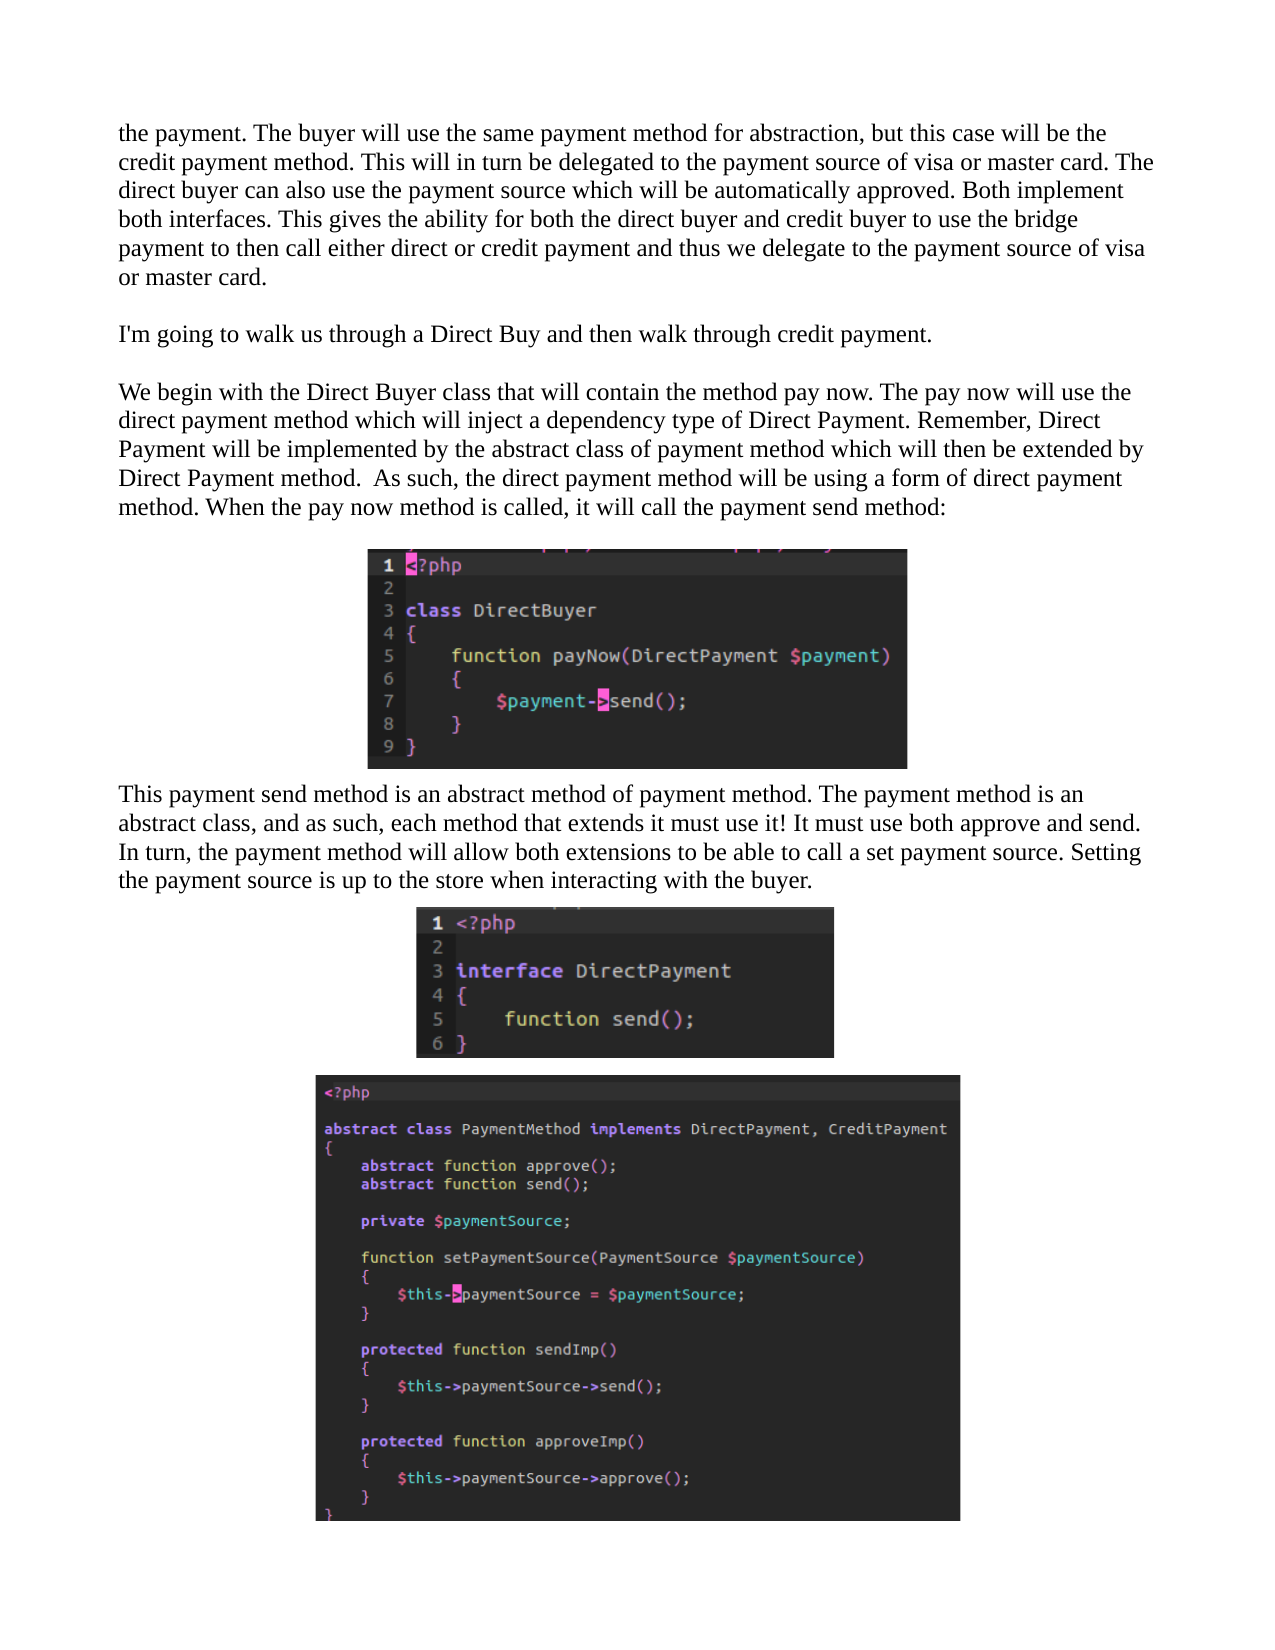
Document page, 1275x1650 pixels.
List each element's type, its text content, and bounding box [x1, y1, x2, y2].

picture [416, 907, 835, 1058]
text I'm going to walk us through a Direct Buy and then walk through credit payment. [118, 319, 1157, 348]
picture [315, 1075, 961, 1521]
text the payment. The buyer will use the same payment method for abstraction, but this case will be the credit payment method. This will in turn be delegated to the payment source of visa or master card. The direct buyer can also use the payment source which will be automatically approved. Both implement both interfaces. This gives the ability for both the direct buyer and credit buyer to use the bridge payment to then call either direct or credit payment and thus we delegate to the payment source of visa or master card. [118, 118, 1157, 291]
picture [367, 549, 908, 769]
text In turn, the payment method will allow both extensions to be able to call a set payment source. Setting the payment source is up to the store when interacting with the buyer. [118, 837, 1157, 894]
text We begin with the Direct Buyer class that will contain the method pay now. The pay now will use the direct payment method which will inject a dependency type of Direct Payment. Remember, Direct Payment will be implemented by the abstract class of payment method which will then be extended by Direct Payment method. As such, the direct payment method will be using a form of direct payment method. When the pay now method is called, it will call the payment send method: [118, 377, 1157, 521]
text This payment send method is an abstract method of payment method. The payment method is an abstract class, and as such, each method that extends it must use it! It must use both approve and send. [118, 779, 1157, 837]
